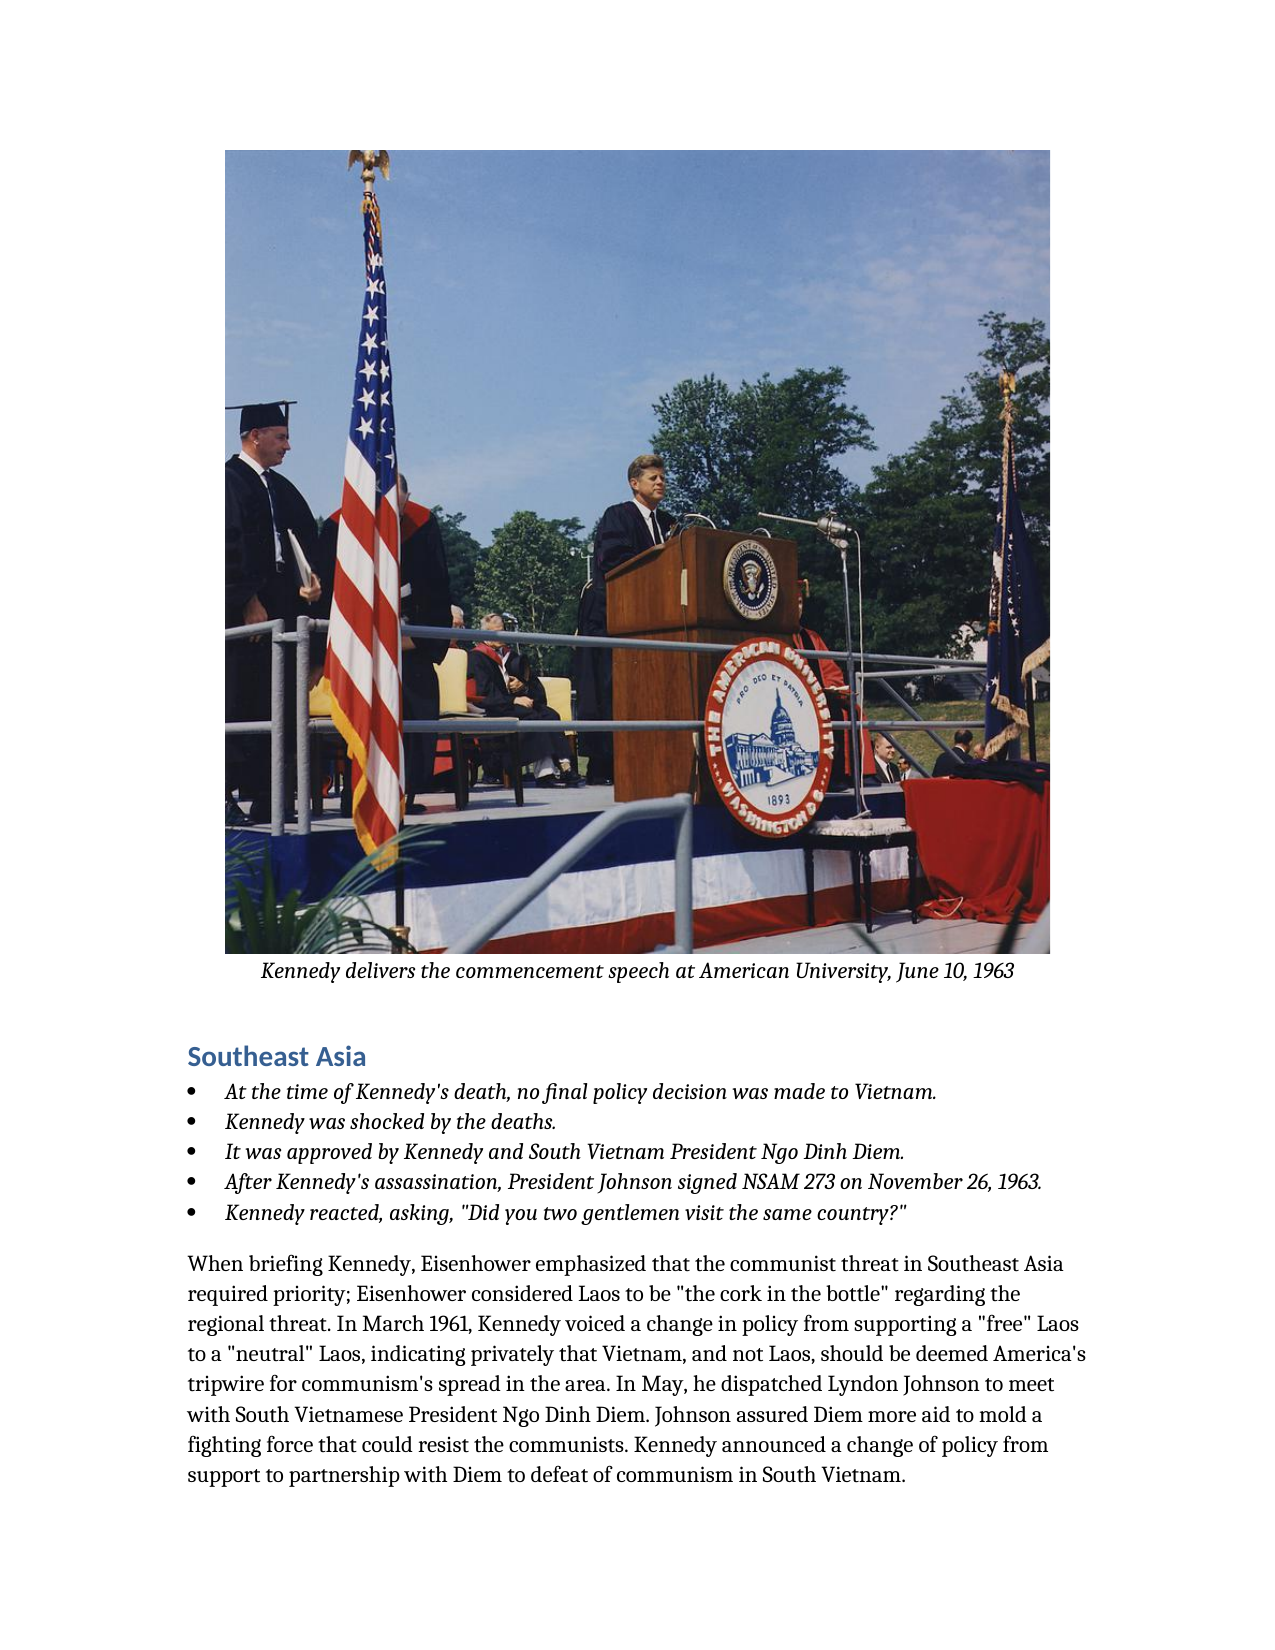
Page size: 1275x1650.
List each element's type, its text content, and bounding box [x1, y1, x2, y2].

subtitle Southeast Asia [187, 1038, 1087, 1073]
text Kennedy delivers the commencement speech at American University, June 10, 1963 [187, 150, 1087, 984]
text When briefing Kennedy, Eisenhower emphasized that the communist threat in Southeast Asia required priority; Eisenhower considered Laos to be "the cork in the bottle" regarding the regional threat. In March 1961, Kennedy voiced a change in policy from supporting a "free" Laos to a "neutral" Laos, indicating privately that Vietnam, and not Laos, should be deemed America's tripwire for communism's spread in the area. In May, he dispatched Lyndon Johnson to meet with South Vietnamese President Ngo Dinh Diem. Johnson assured Diem more aid to mold a fighting force that could resist the communists. Kennedy announced a change of policy from support to partnership with Diem to defeat of communism in South Vietnam. [187, 1250, 1087, 1488]
list At the time of Kennedy's death, no final policy decision was made to Vietnam. [187, 1078, 1087, 1105]
list Kennedy reacted, asking, "Did you two gentlemen visit the same country?" [187, 1199, 1087, 1226]
list Kennedy was shocked by the deaths. [187, 1109, 1087, 1135]
picture [225, 150, 1050, 954]
list After Kennedy's assassination, President Johnson signed NSAM 273 on November 26, 1963. [187, 1169, 1087, 1196]
list It was approved by Kennedy and South Vietnam President Ngo Dinh Diem. [187, 1139, 1087, 1165]
